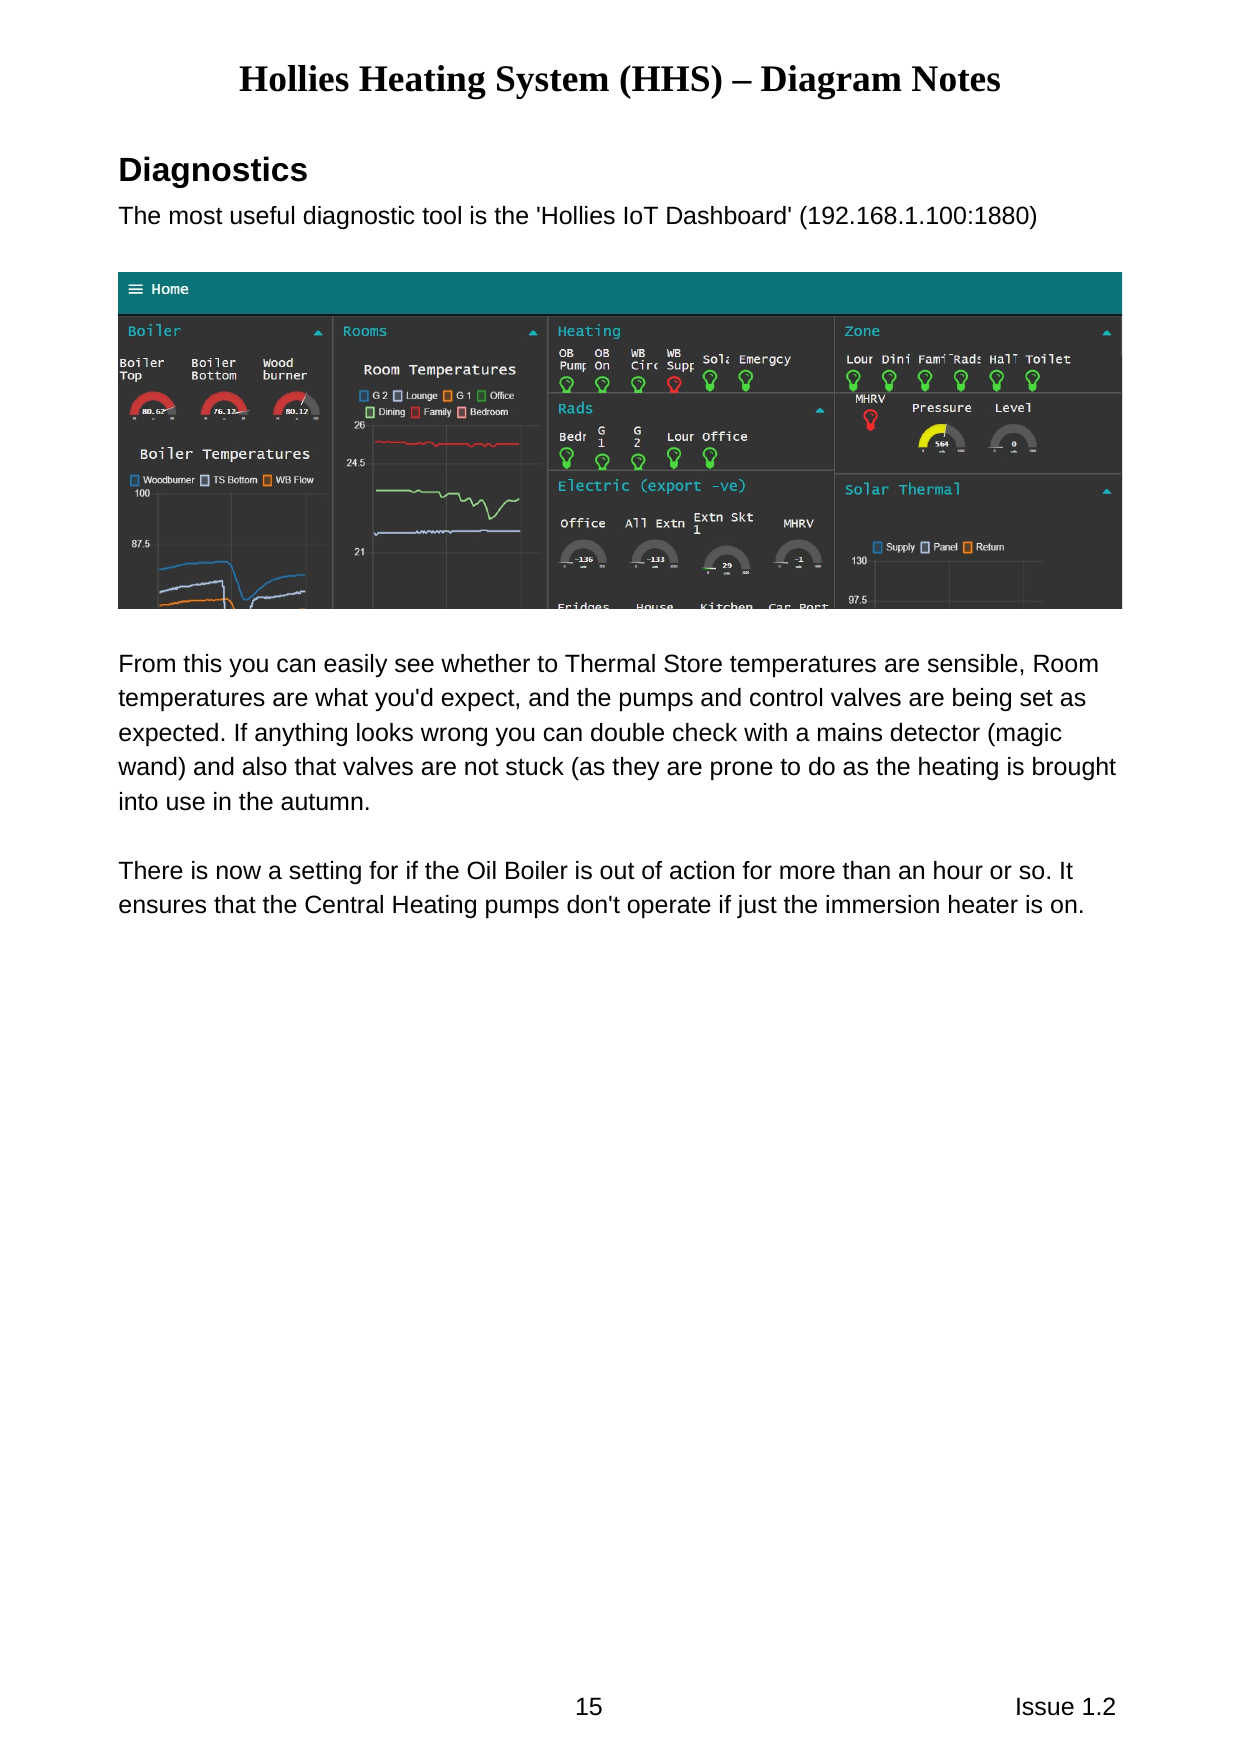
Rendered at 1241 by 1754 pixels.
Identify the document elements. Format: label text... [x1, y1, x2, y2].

picture [118, 272, 1123, 609]
subtitle Diagnostics [118, 149, 1122, 188]
text From this you can easily see whether to Thermal Store temperatures are sensible, Room temperatures are what you'd expect, and the pumps and control valves are being set as expected. If anything looks wrong you can double check with a mains detector (magic wand) and also that valves are not stuck (as they are prone to do as the heating is brought into use in the autumn. [118, 649, 1122, 816]
text There is now a setting for if the Oil Boiler is out of action for more than an hour or so. It ensures that the Central Heating pumps don't operate if just the immersion heater is on. [118, 856, 1122, 919]
text The most useful diagnostic tool is the 'Hollies IoT Dashboard' (192.168.1.100:1880) [118, 201, 1122, 229]
